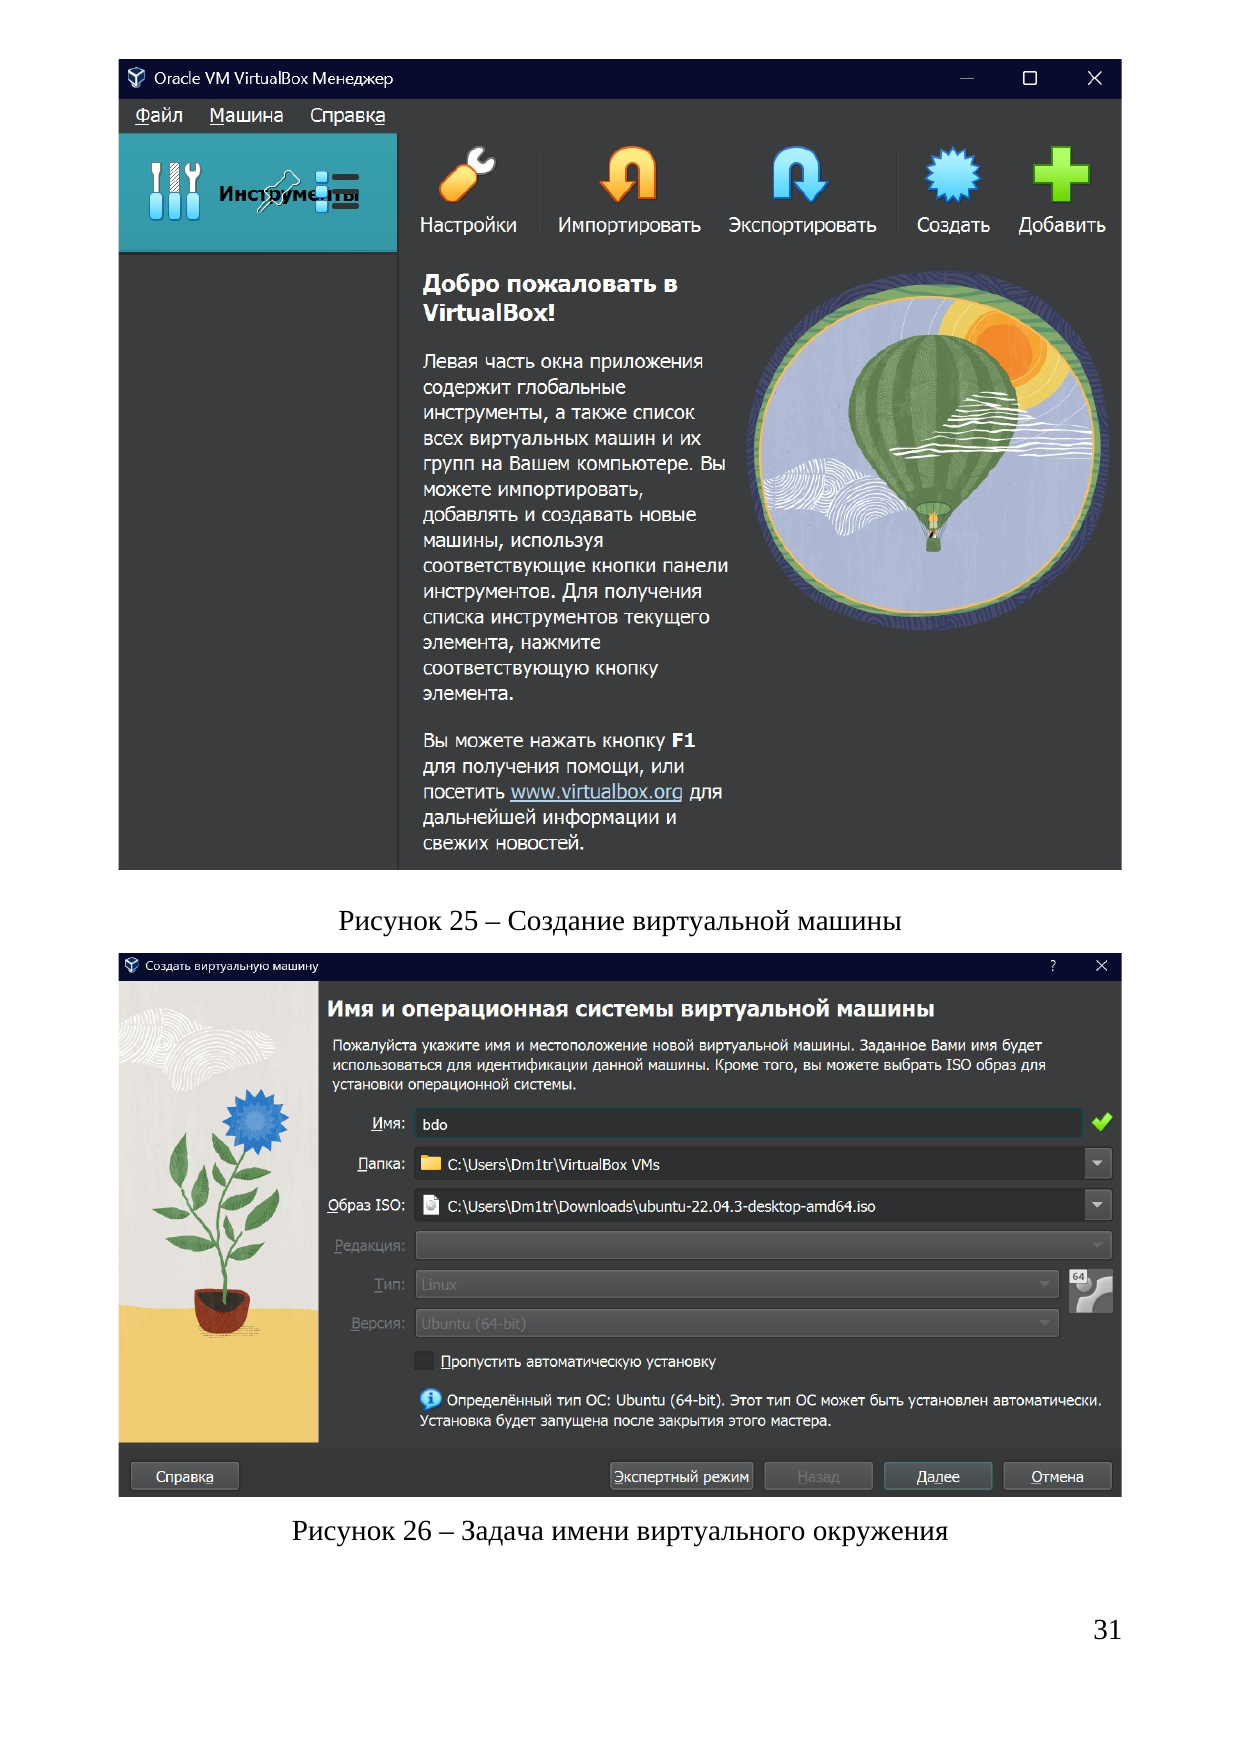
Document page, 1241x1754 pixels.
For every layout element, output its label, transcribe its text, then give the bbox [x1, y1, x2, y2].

text Рисунок 26 – Задача имени виртуального окружения [118, 1497, 1122, 1547]
text Рисунок 25 – Создание виртуальной машины [118, 903, 1122, 953]
picture [118, 59, 1122, 870]
picture [118, 953, 1122, 1497]
